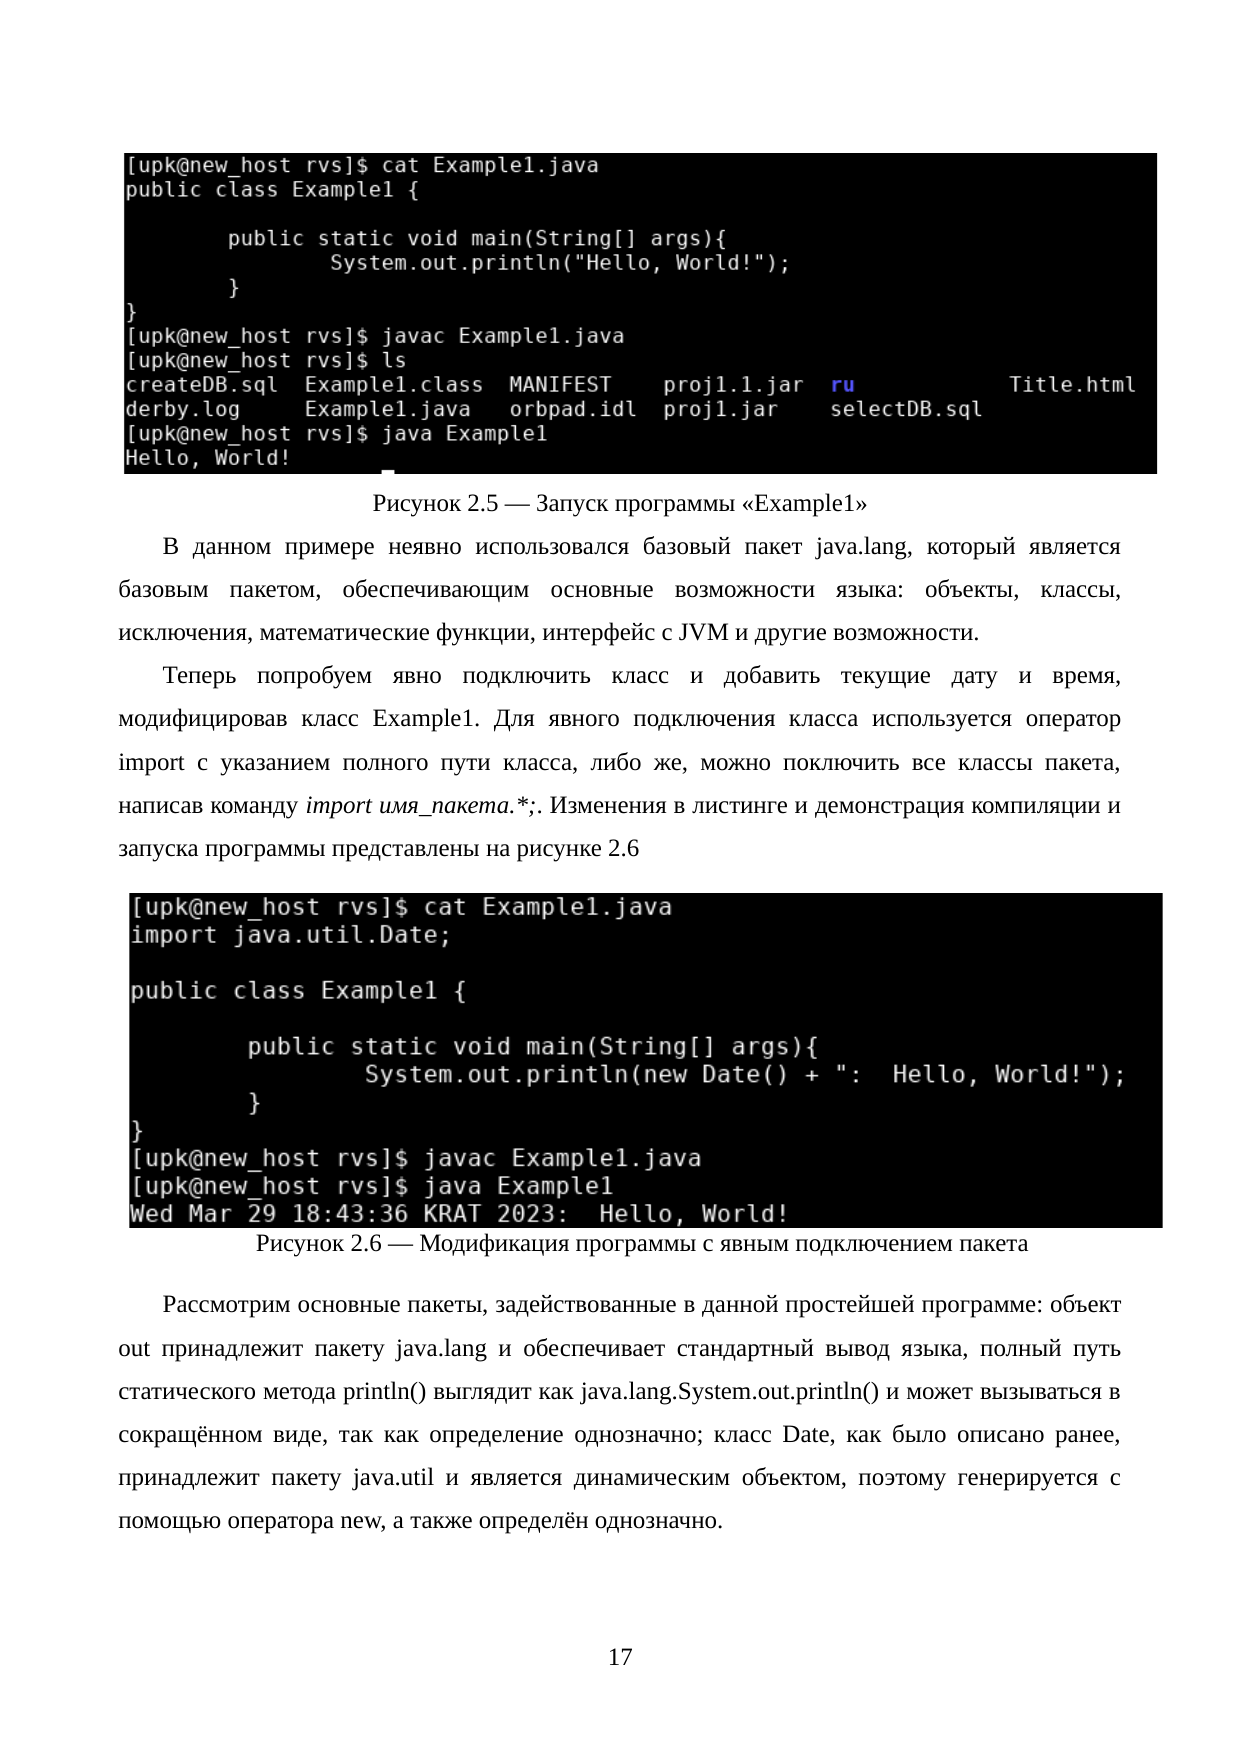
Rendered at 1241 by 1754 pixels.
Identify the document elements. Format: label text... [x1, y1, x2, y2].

picture [123, 153, 1158, 474]
picture [129, 893, 1163, 1228]
text Рисунок 2.6 — Модификация программы с явным подключением пакета [118, 876, 1122, 1256]
text Рассмотрим основные пакеты, задействованные в данной простейшей программе: объект out принадлежит пакету java.lang и обеспечивает стандартный вывод языка, полный путь статического метода println() выглядит как java.lang.System.out.println() и может вызываться в сокращённом виде, так как определение однозначно; класс Date, как было описано ранее, принадлежит пакету java.util и является динамическим объектом, поэтому генерируется с помощью оператора new, а также определён однозначно. [118, 1289, 1122, 1534]
text Рисунок 2.5 — Запуск программы «Example1» [118, 142, 1122, 517]
text Теперь попробуем явно подключить класс и добавить текущие дату и время, модифицировав класс Example1. Для явного подключения класса используется оператор import с указанием полного пути класса, либо же, можно поключить все классы пакета, написав команду import имя_пакета.*;. Изменения в листинге и демонстрация компиляции и запуска программы представлены на рисунке 2.6 [118, 660, 1122, 862]
text В данном примере неявно использовался базовый пакет java.lang, который является базовым пакетом, обеспечивающим основные возможности языка: объекты, классы, исключения, математические функции, интерфейс с JVM и другие возможности. [118, 531, 1122, 646]
